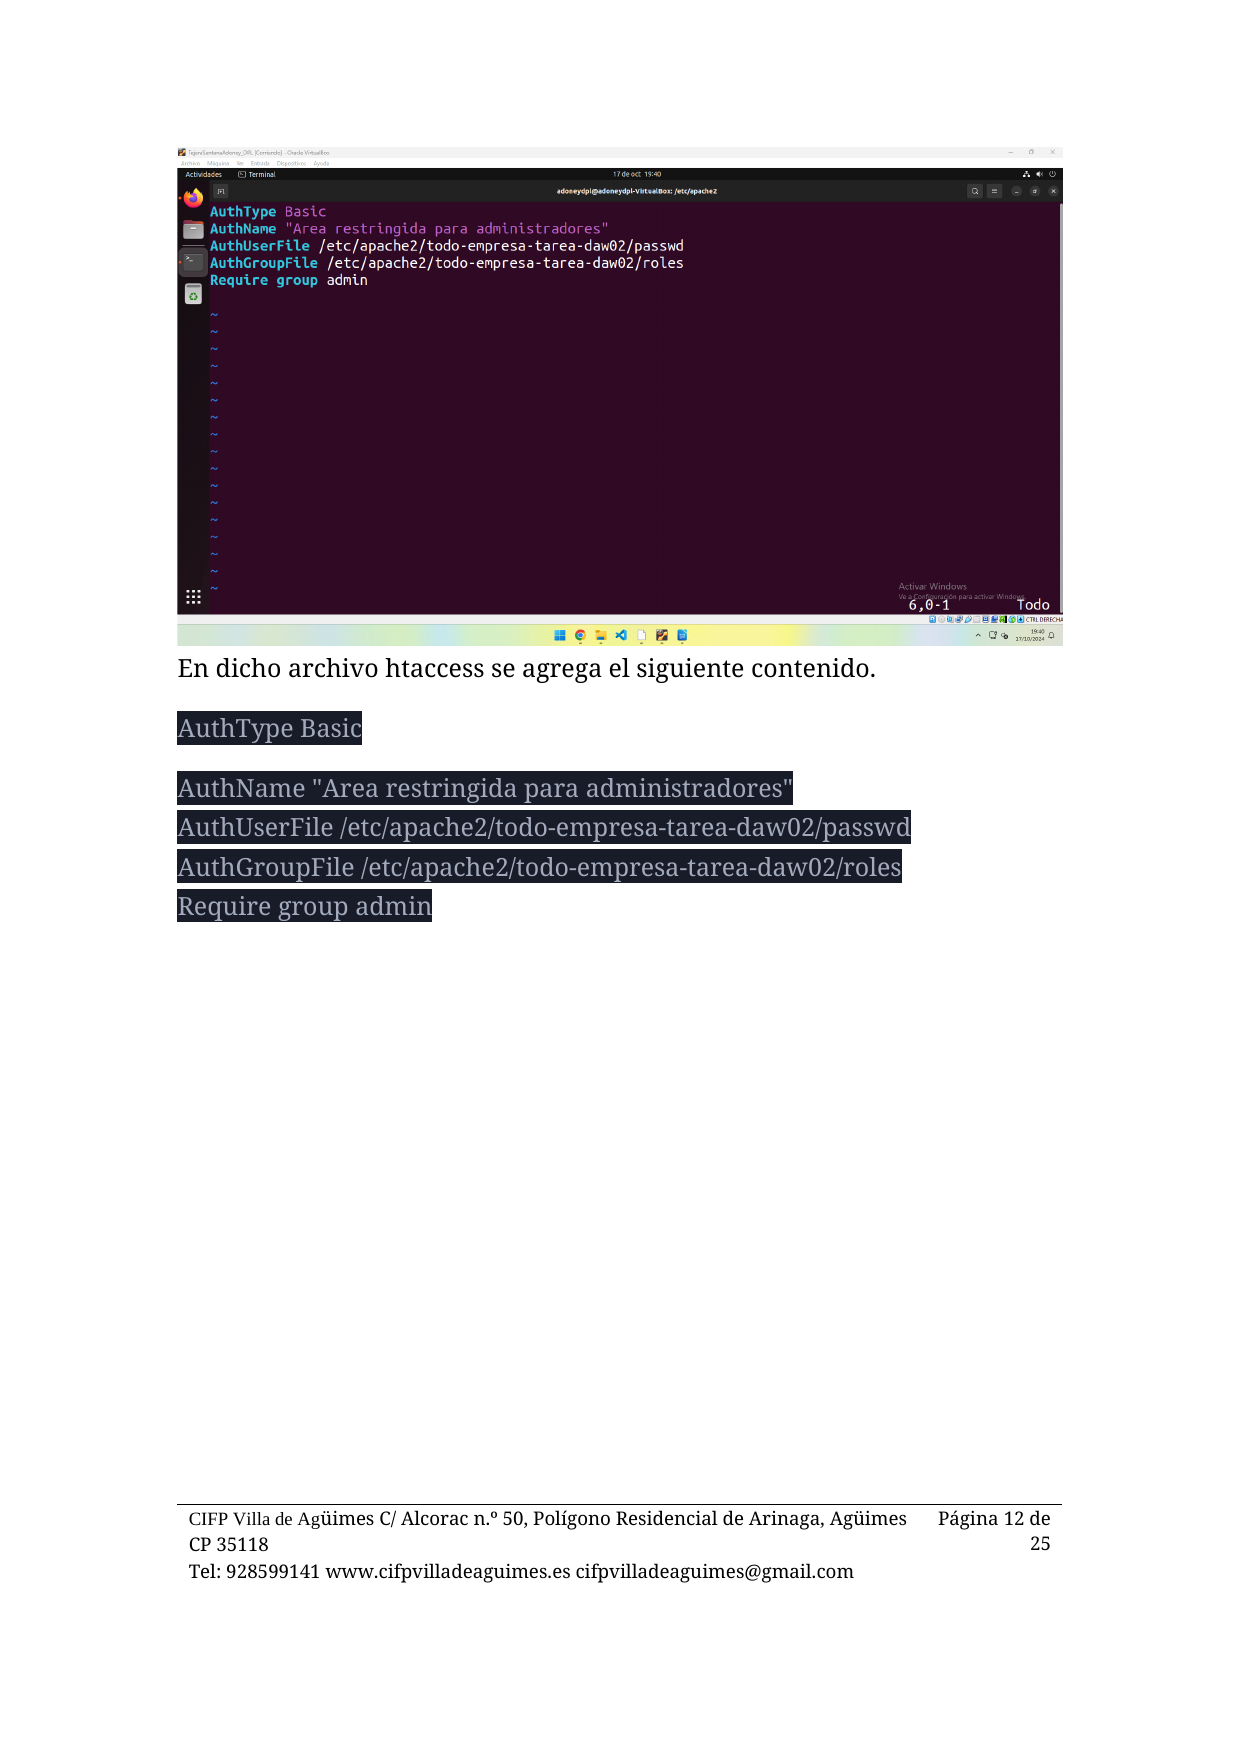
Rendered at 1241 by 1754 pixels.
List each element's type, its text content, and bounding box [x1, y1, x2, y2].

text AuthGroupFile /etc/apache2/todo-empresa-tarea-daw02/roles [177, 849, 1063, 883]
text AuthUserFile /etc/apache2/todo-empresa-tarea-daw02/passwd [177, 810, 1063, 844]
text AuthName "Area restringida para administradores" [177, 771, 1063, 805]
picture [177, 147, 1063, 646]
text AuthType Basic [177, 711, 1063, 745]
text En dicho archivo htaccess se agrega el siguiente contenido. [177, 646, 1063, 685]
text Require group admin [177, 888, 1063, 922]
